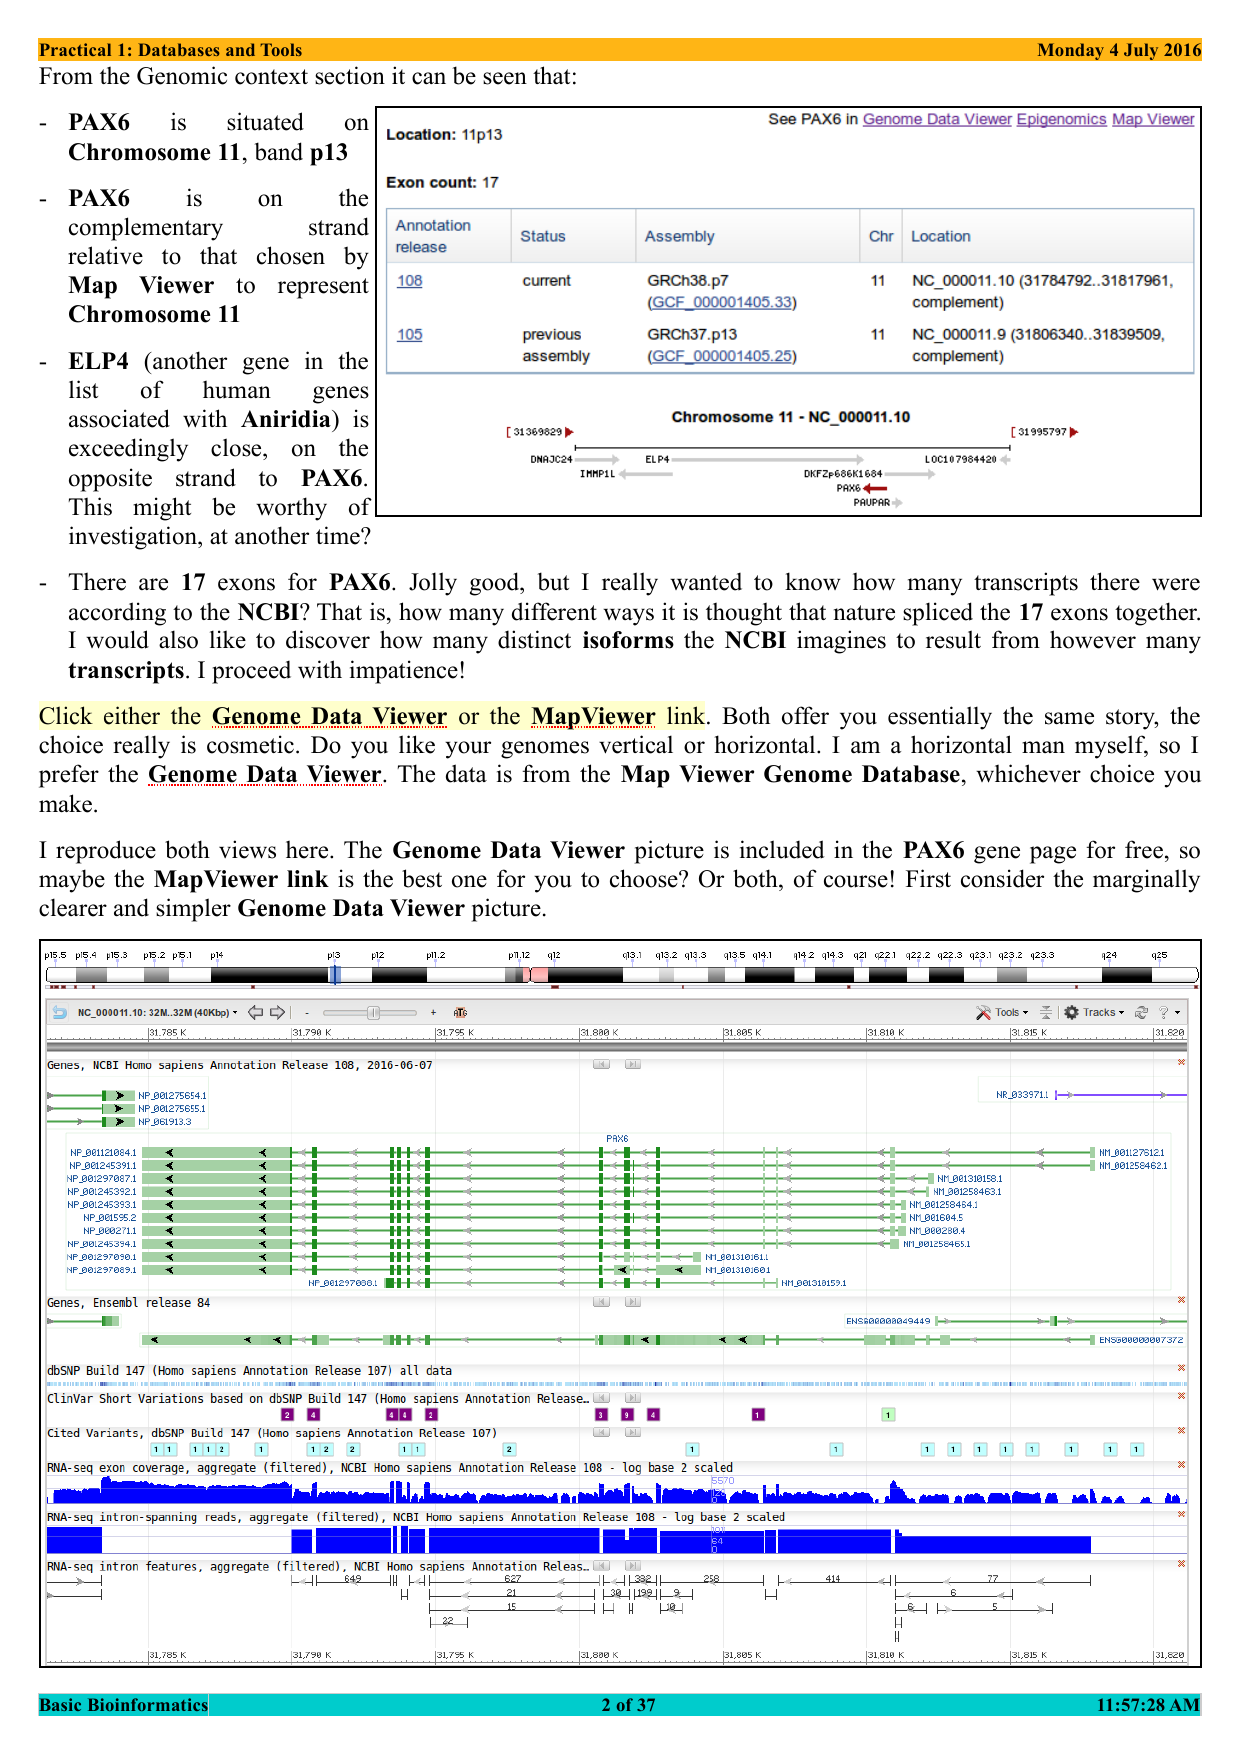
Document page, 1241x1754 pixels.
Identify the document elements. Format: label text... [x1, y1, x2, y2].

text [377, 108, 1200, 515]
text - ELP4 (another gene in the list of human genes associated with Aniridia) is exceedingly close, on the opposite strand to PAX6. This might be worthy of investigation, at another time? [38, 346, 1202, 549]
picture [380, 111, 1197, 512]
text Click either the Genome Data Viewer or the MapViewer link. Both offer you essentially the same story, the choice really is cosmetic. Do you like your genomes vertical or horizontal. I am a horizontal man myself, so I prefer the Genome Data Viewer. The data is from the Map Viewer Genome Database, whichever choice you make. [38, 701, 1202, 817]
text From the Genomic context section it can be seen that: [38, 61, 1202, 89]
text - PAX6 is situated on Chromosome 11, band p13 [38, 107, 375, 165]
text I reproduce both views here. The Genome Data Viewer picture is included in the PAX6 gene page for free, so maybe the MapViewer link is the best one for you to choose? Or both, of course! First consider the marginally clearer and simpler Genome Data Viewer picture. [38, 835, 1202, 922]
text - There are 17 exons for PAX6. Jolly good, but I really wanted to know how many transcripts there were according to the NCBI? That is, how many different ways it is thought that nature spliced the 17 exons together. I would also like to discover how many distinct isoforms the NCBI imagines to result from however many transcripts. I proceed with impatience! [38, 567, 1202, 683]
picture [41, 941, 1200, 1666]
text - PAX6 is on the complementary strand relative to that chosen by Map Viewer to represent Chromosome 11 [38, 183, 375, 328]
